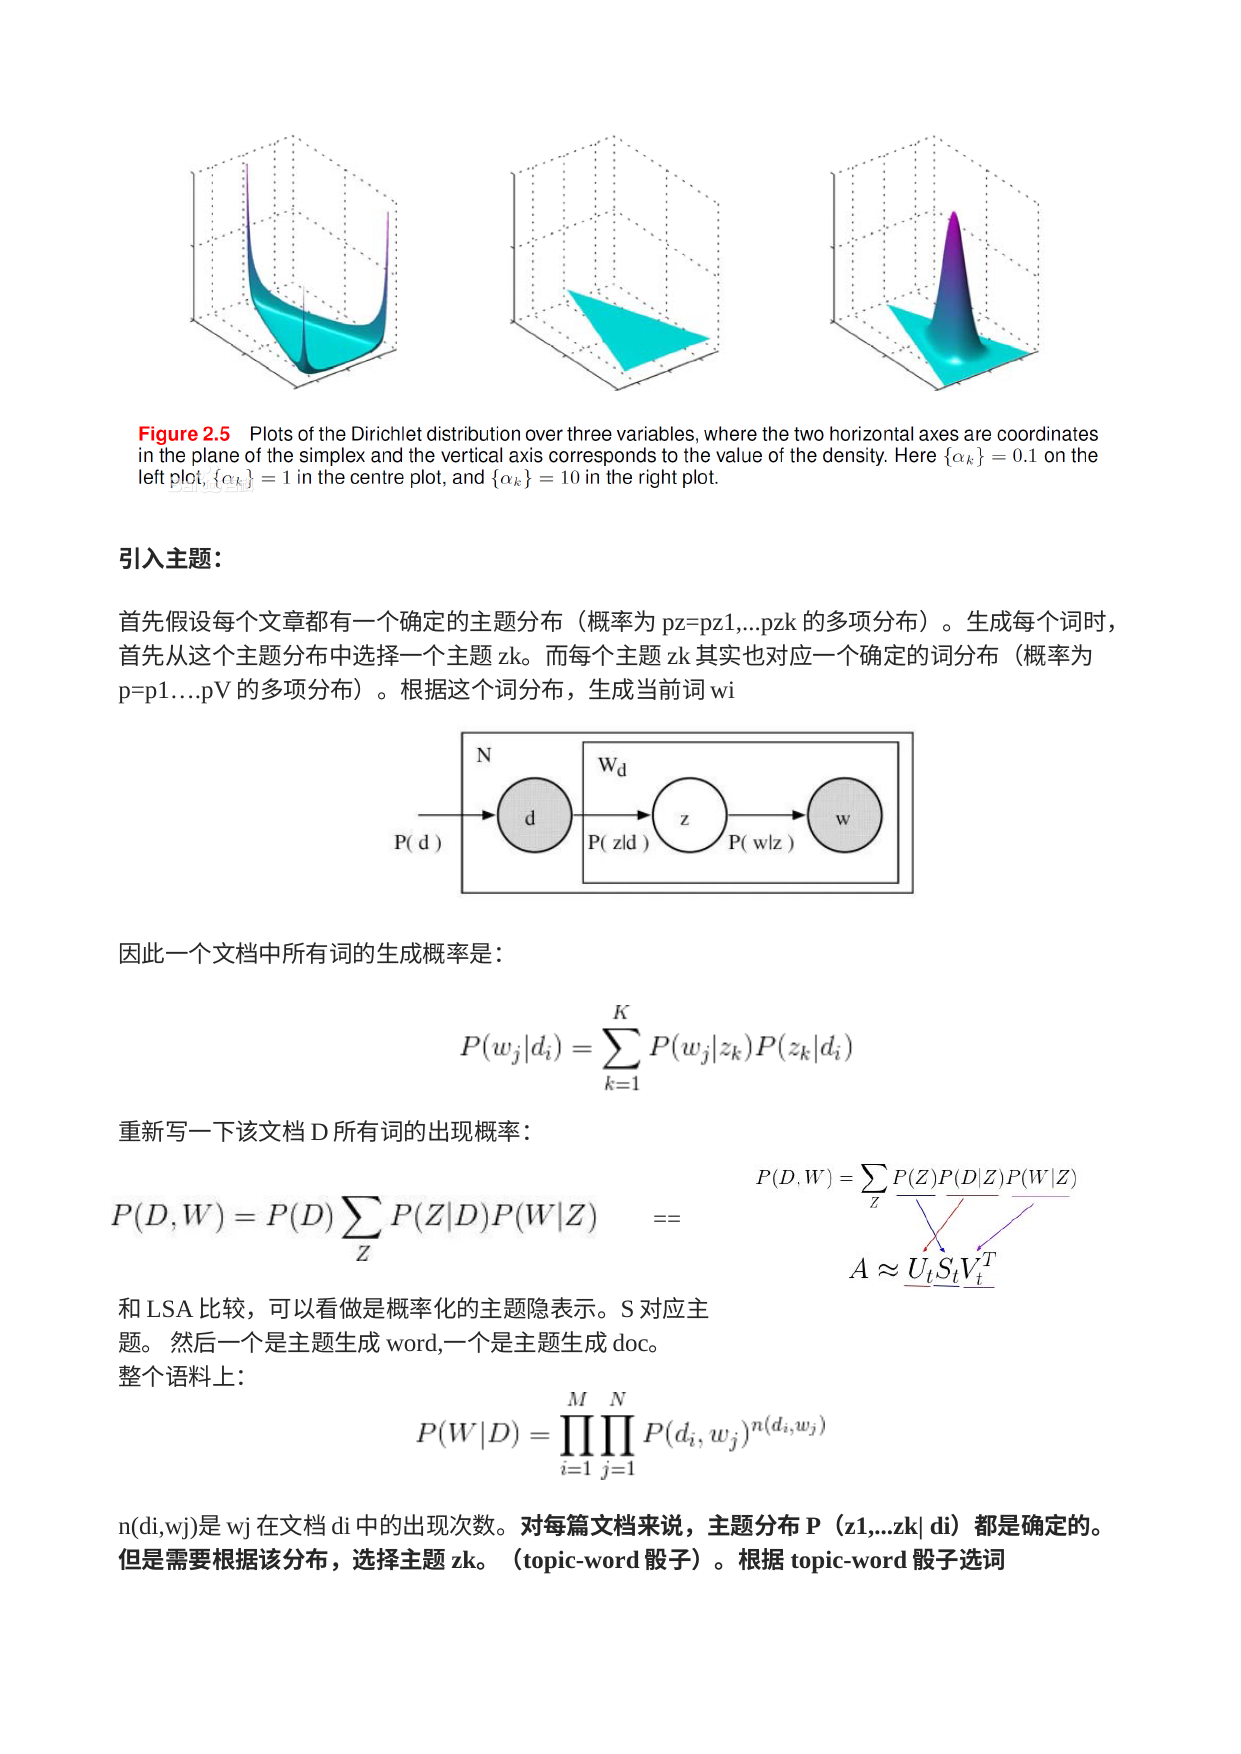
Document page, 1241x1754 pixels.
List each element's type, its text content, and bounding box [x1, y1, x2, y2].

text n(di,wj)是wj在文档di中的出现次数。对每篇文档来说，主题分布P（z1,...zk| di）都是确定的。但是需要根据该分布，选择主题zk。（topic-word骰子）。根据 topic-word骰子选词 [118, 1507, 1122, 1575]
text == [597, 1204, 724, 1233]
text 整个语料上： [118, 1358, 1122, 1392]
picture [459, 1005, 853, 1092]
picture [724, 1141, 1107, 1307]
text 因此一个文档中所有词的生成概率是： [118, 935, 1122, 969]
picture [111, 1195, 597, 1261]
picture [388, 724, 918, 922]
text 引入主题： [118, 541, 1122, 574]
picture [415, 1392, 825, 1480]
text 和LSA比较，可以看做是概率化的主题隐表示。S对应主题。 然后一个是主题生成word,一个是主题生成doc。 [118, 1291, 1122, 1358]
picture [118, 118, 1123, 512]
text 重新写一下该文档D所有词的出现概率： [118, 1113, 1122, 1147]
text [1107, 1204, 1122, 1233]
text 首先假设每个文章都有一个确定的主题分布（概率为pz=pz1,...pzk的多项分布）。生成每个词时，首先从这个主题分布中选择一个主题zk。而每个主题zk其实也对应一个确定的词分布（概率为p=p1….pV的多项分布）。根据这个词分布，生成当前词wi [118, 603, 1122, 705]
